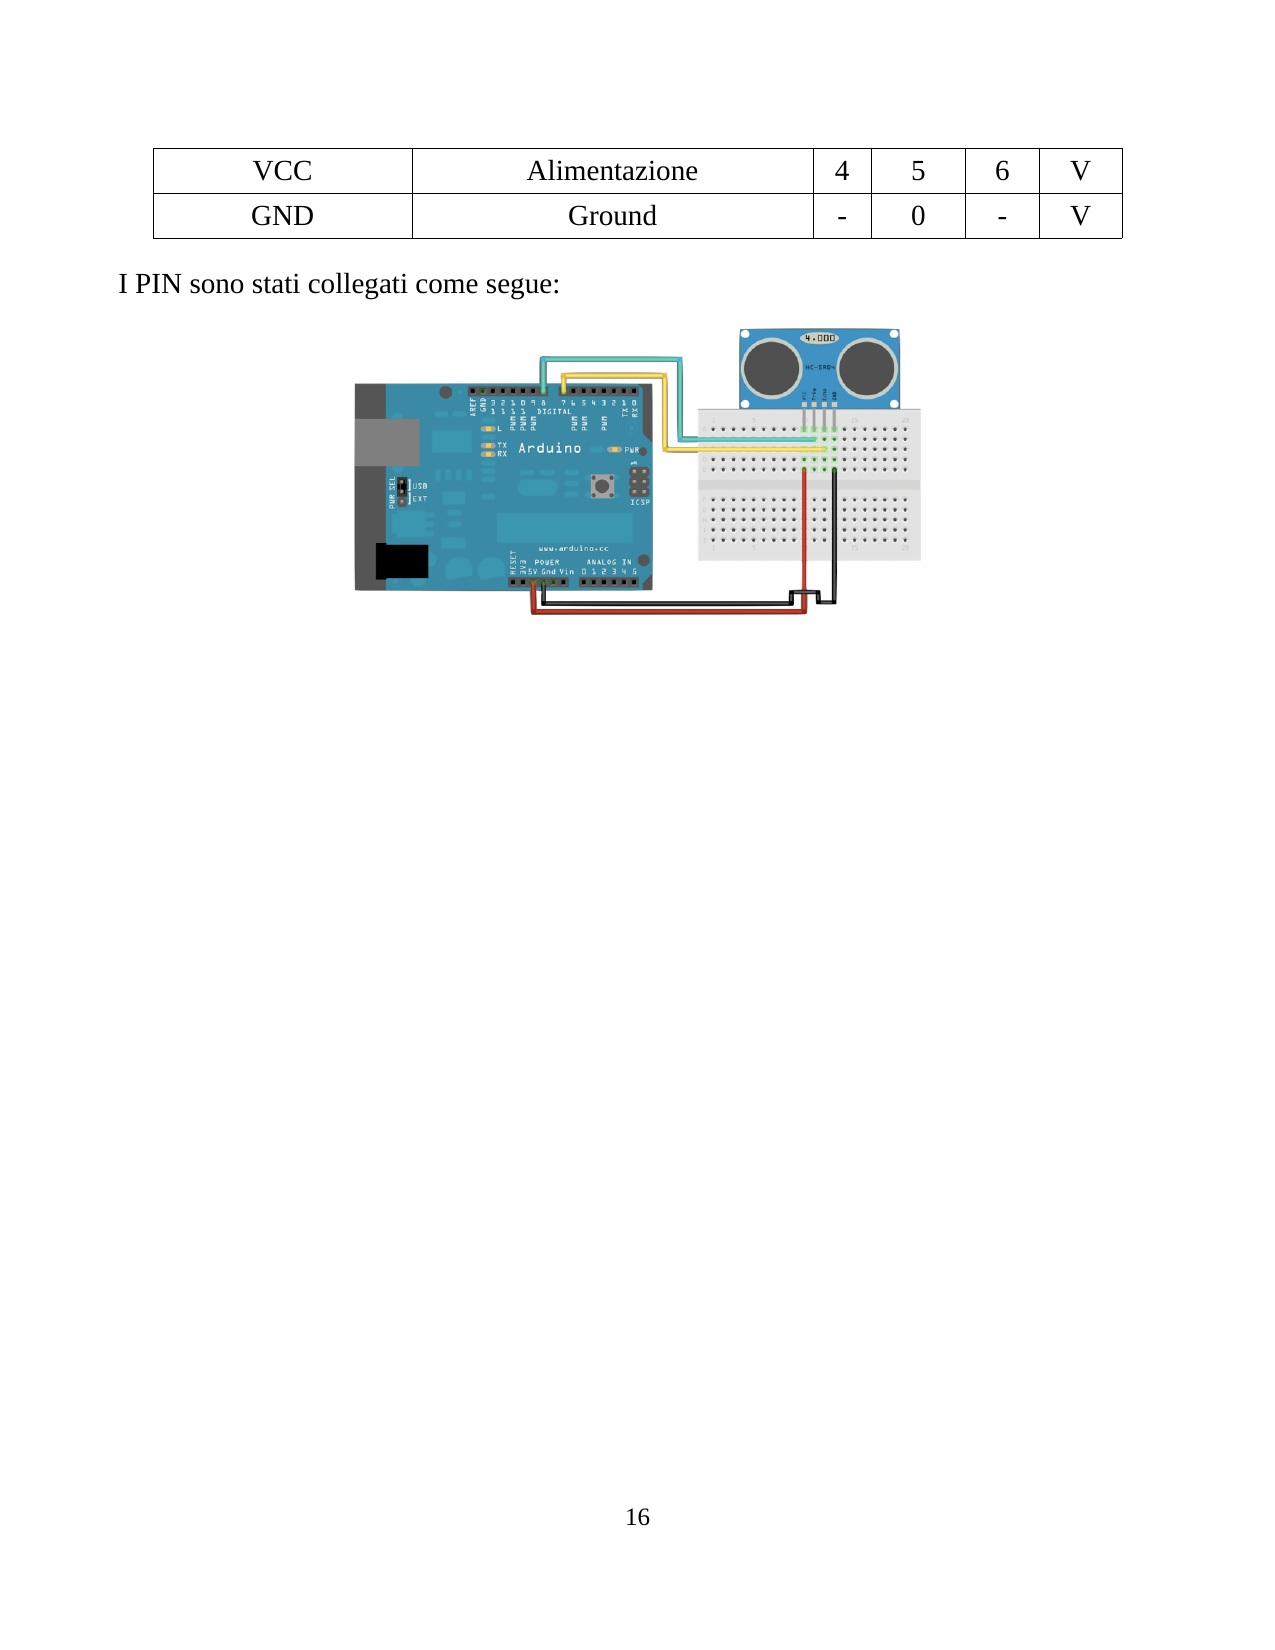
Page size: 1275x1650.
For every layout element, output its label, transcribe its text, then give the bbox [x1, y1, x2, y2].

table_cell V [1040, 194, 1122, 238]
picture [352, 327, 923, 620]
table_cell Alimentazione [413, 149, 813, 193]
table_cell VCC [154, 149, 412, 193]
table_cell 4 [814, 149, 871, 193]
table_cell Ground [413, 194, 813, 238]
table_cell - [966, 194, 1039, 238]
text I PIN sono stati collegati come segue: [118, 267, 1157, 300]
table_cell GND [154, 194, 412, 238]
table_cell V [1040, 149, 1122, 193]
table_cell - [814, 194, 871, 238]
table_cell 6 [966, 149, 1039, 193]
table_cell 0 [872, 194, 965, 238]
table_cell 5 [872, 149, 965, 193]
